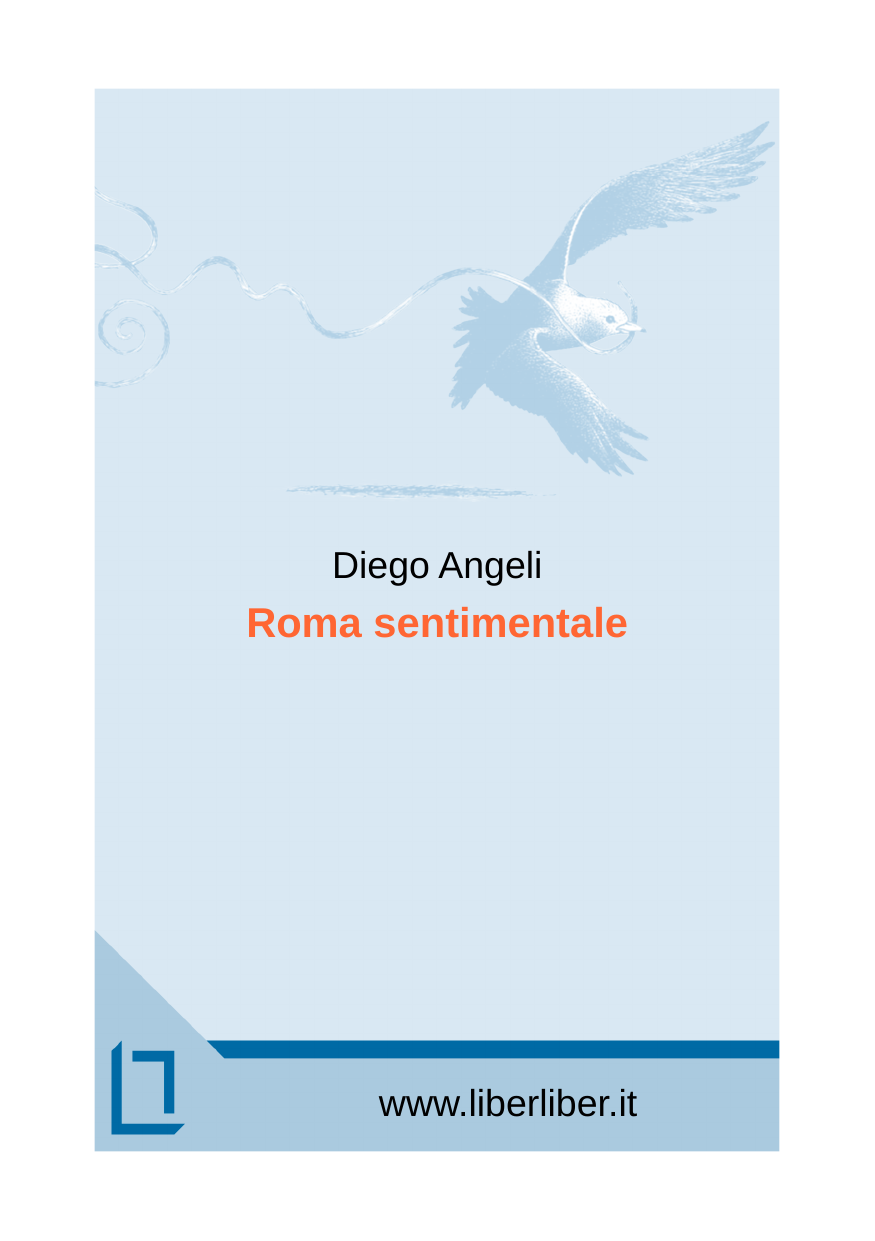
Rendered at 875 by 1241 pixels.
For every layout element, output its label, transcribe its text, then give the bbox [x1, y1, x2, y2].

picture [94, 88, 780, 1152]
text www.liberliber.it [331, 1081, 685, 1124]
text Roma sentimentale [94, 598, 779, 646]
text Diego Angeli [94, 543, 779, 586]
